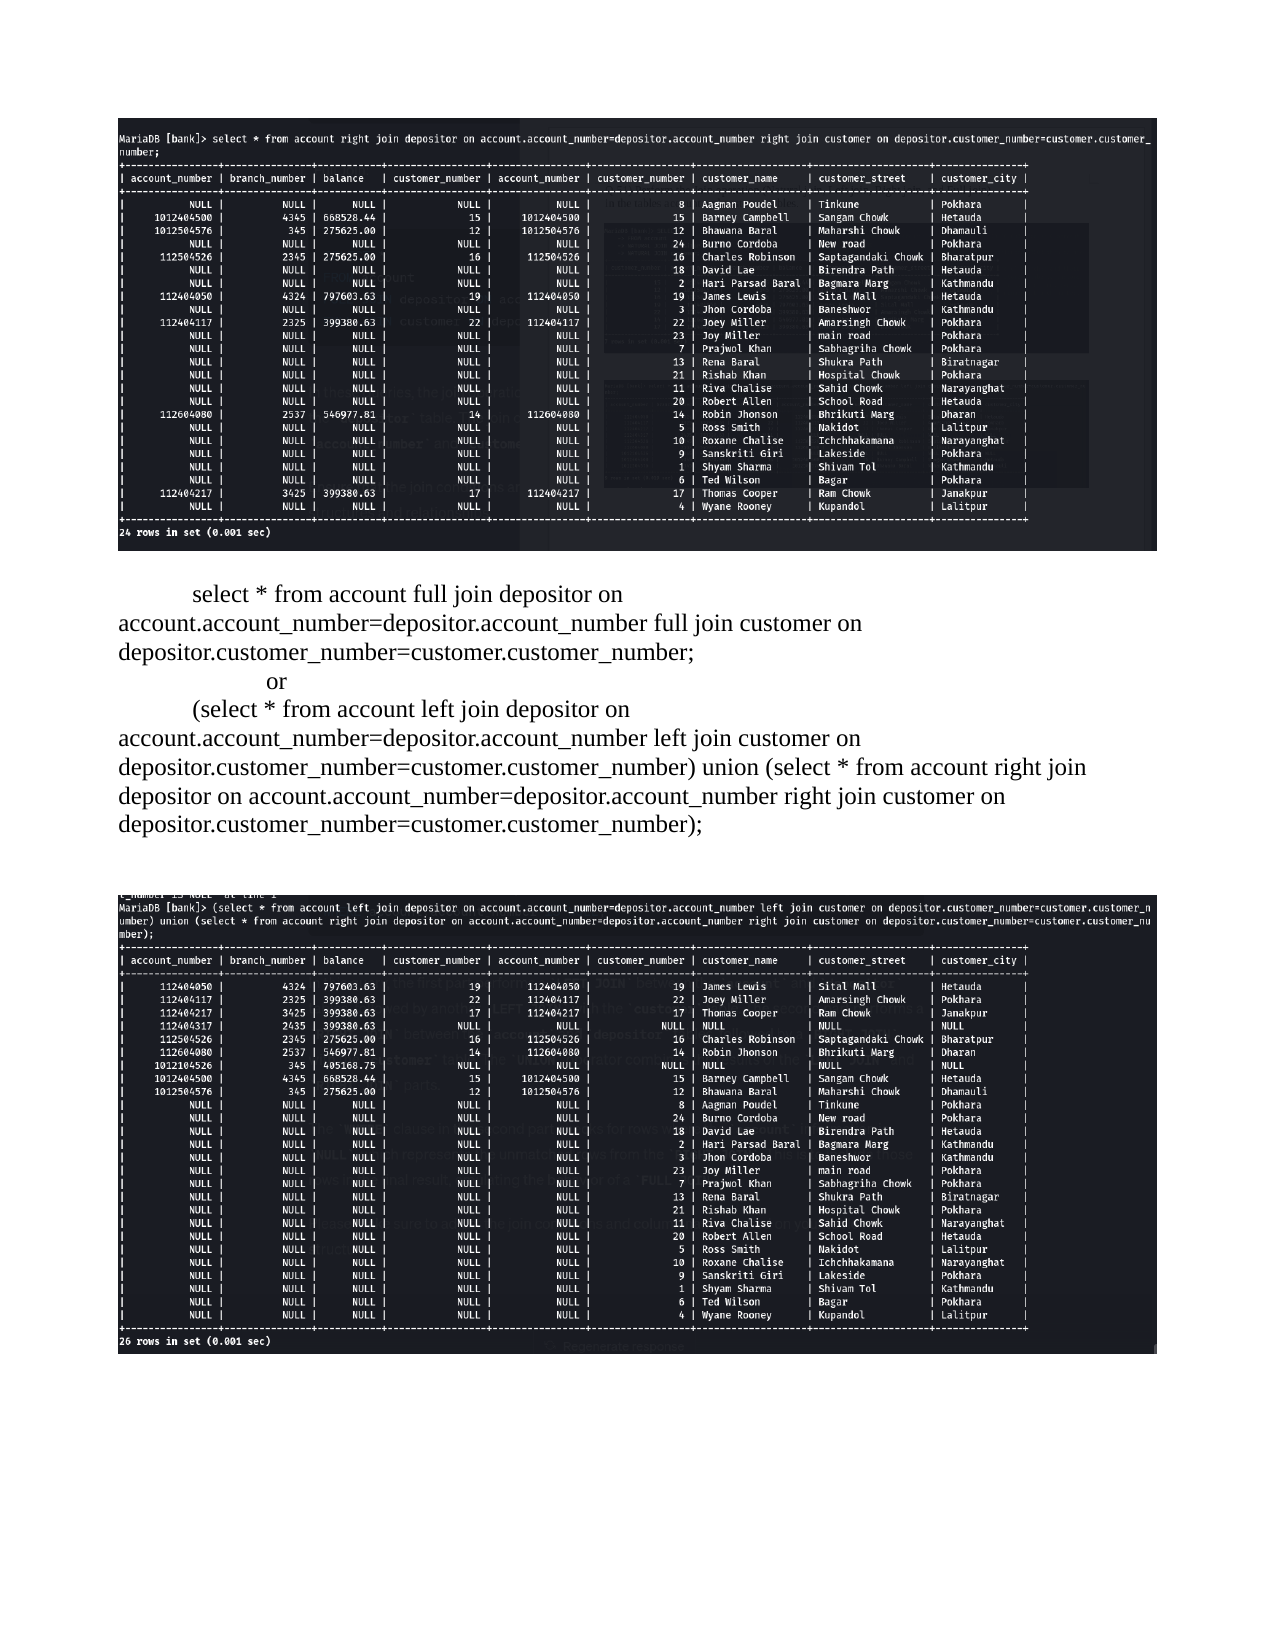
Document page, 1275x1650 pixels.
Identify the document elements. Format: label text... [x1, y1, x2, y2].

text (select * from account left join depositor on account.account_number=depositor.account_number left join customer on depositor.customer_number=customer.customer_number) union (select * from account right join depositor on account.account_number=depositor.account_number right join customer on depositor.customer_number=customer.customer_number); [118, 694, 1157, 838]
text select * from account full join depositor on account.account_number=depositor.account_number full join customer on depositor.customer_number=customer.customer_number; [118, 579, 1157, 666]
picture [118, 118, 1157, 551]
picture [118, 895, 1157, 1354]
text or [118, 666, 1157, 694]
